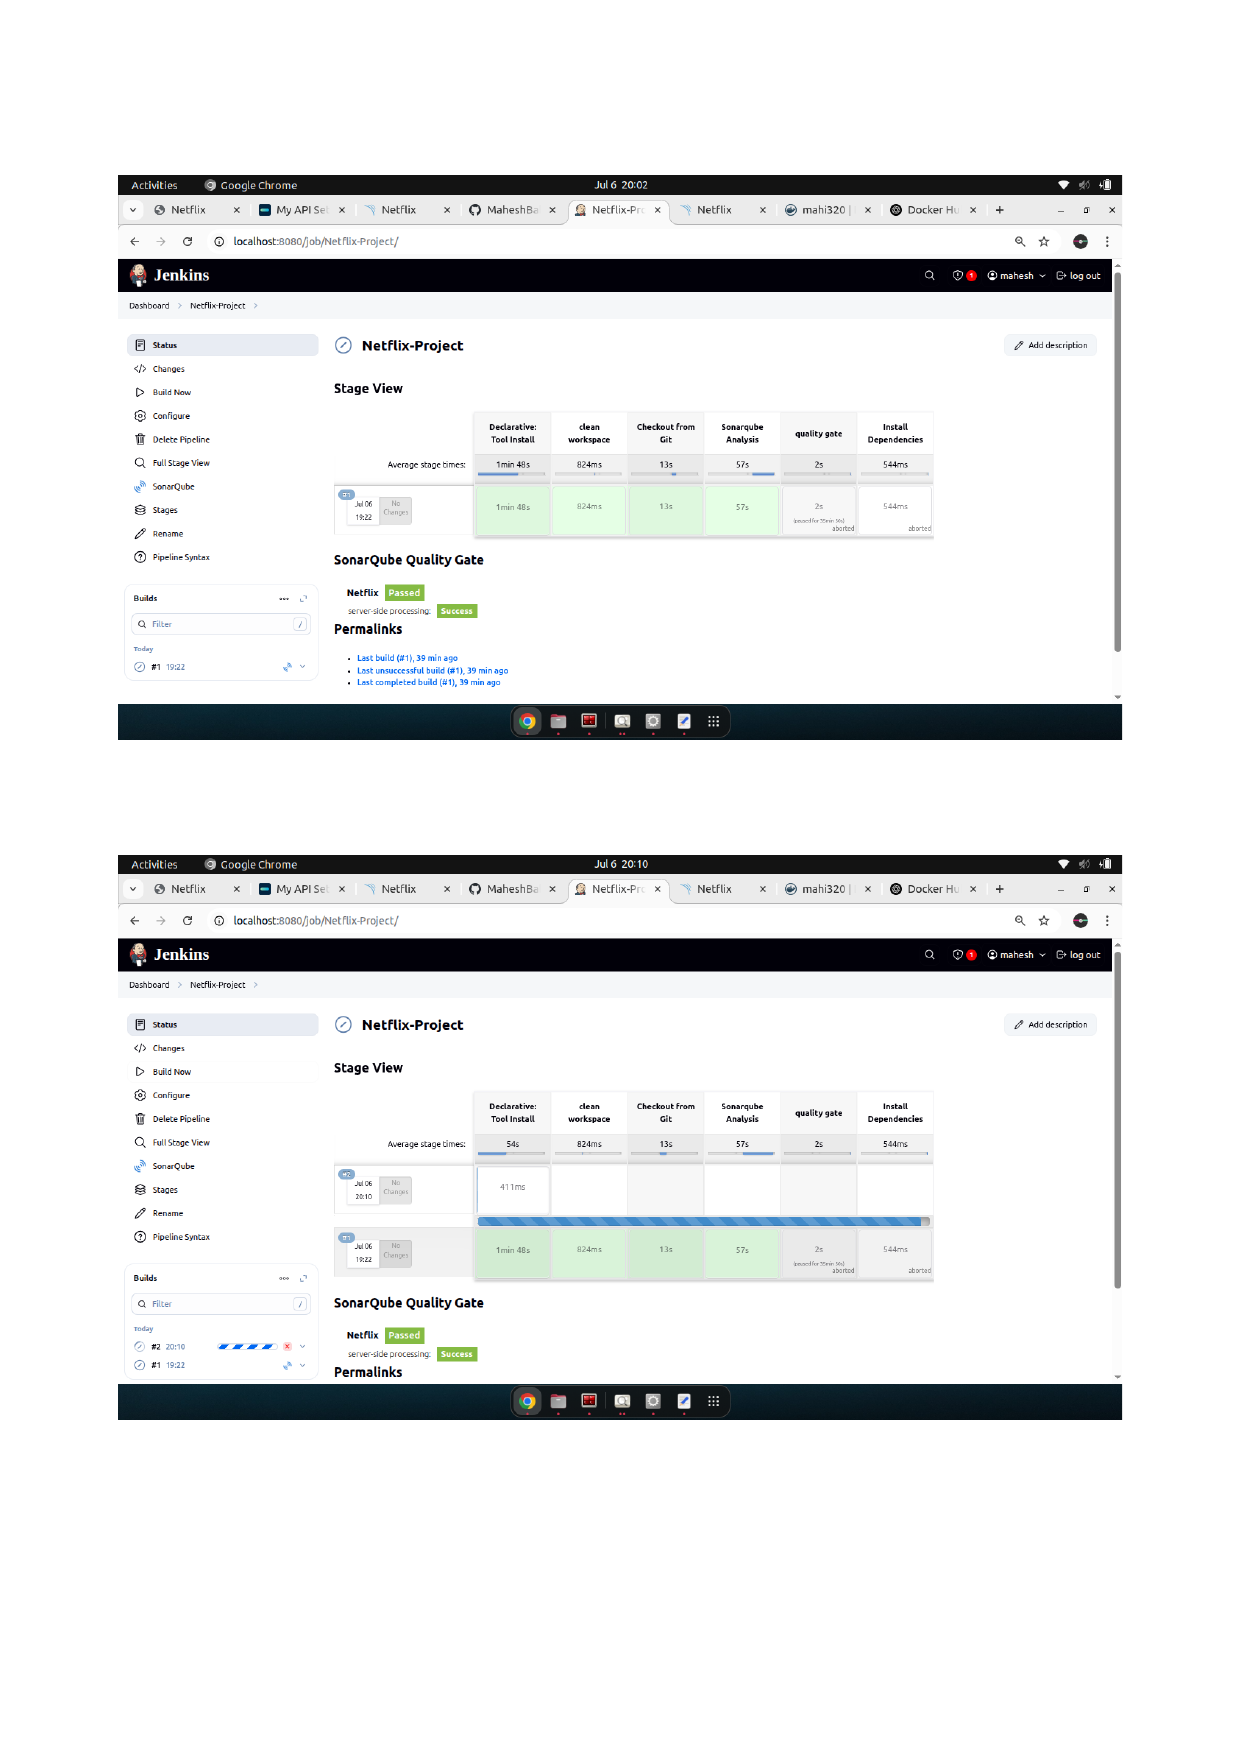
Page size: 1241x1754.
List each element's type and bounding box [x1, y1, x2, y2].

picture [118, 175, 1123, 740]
picture [118, 855, 1123, 1420]
